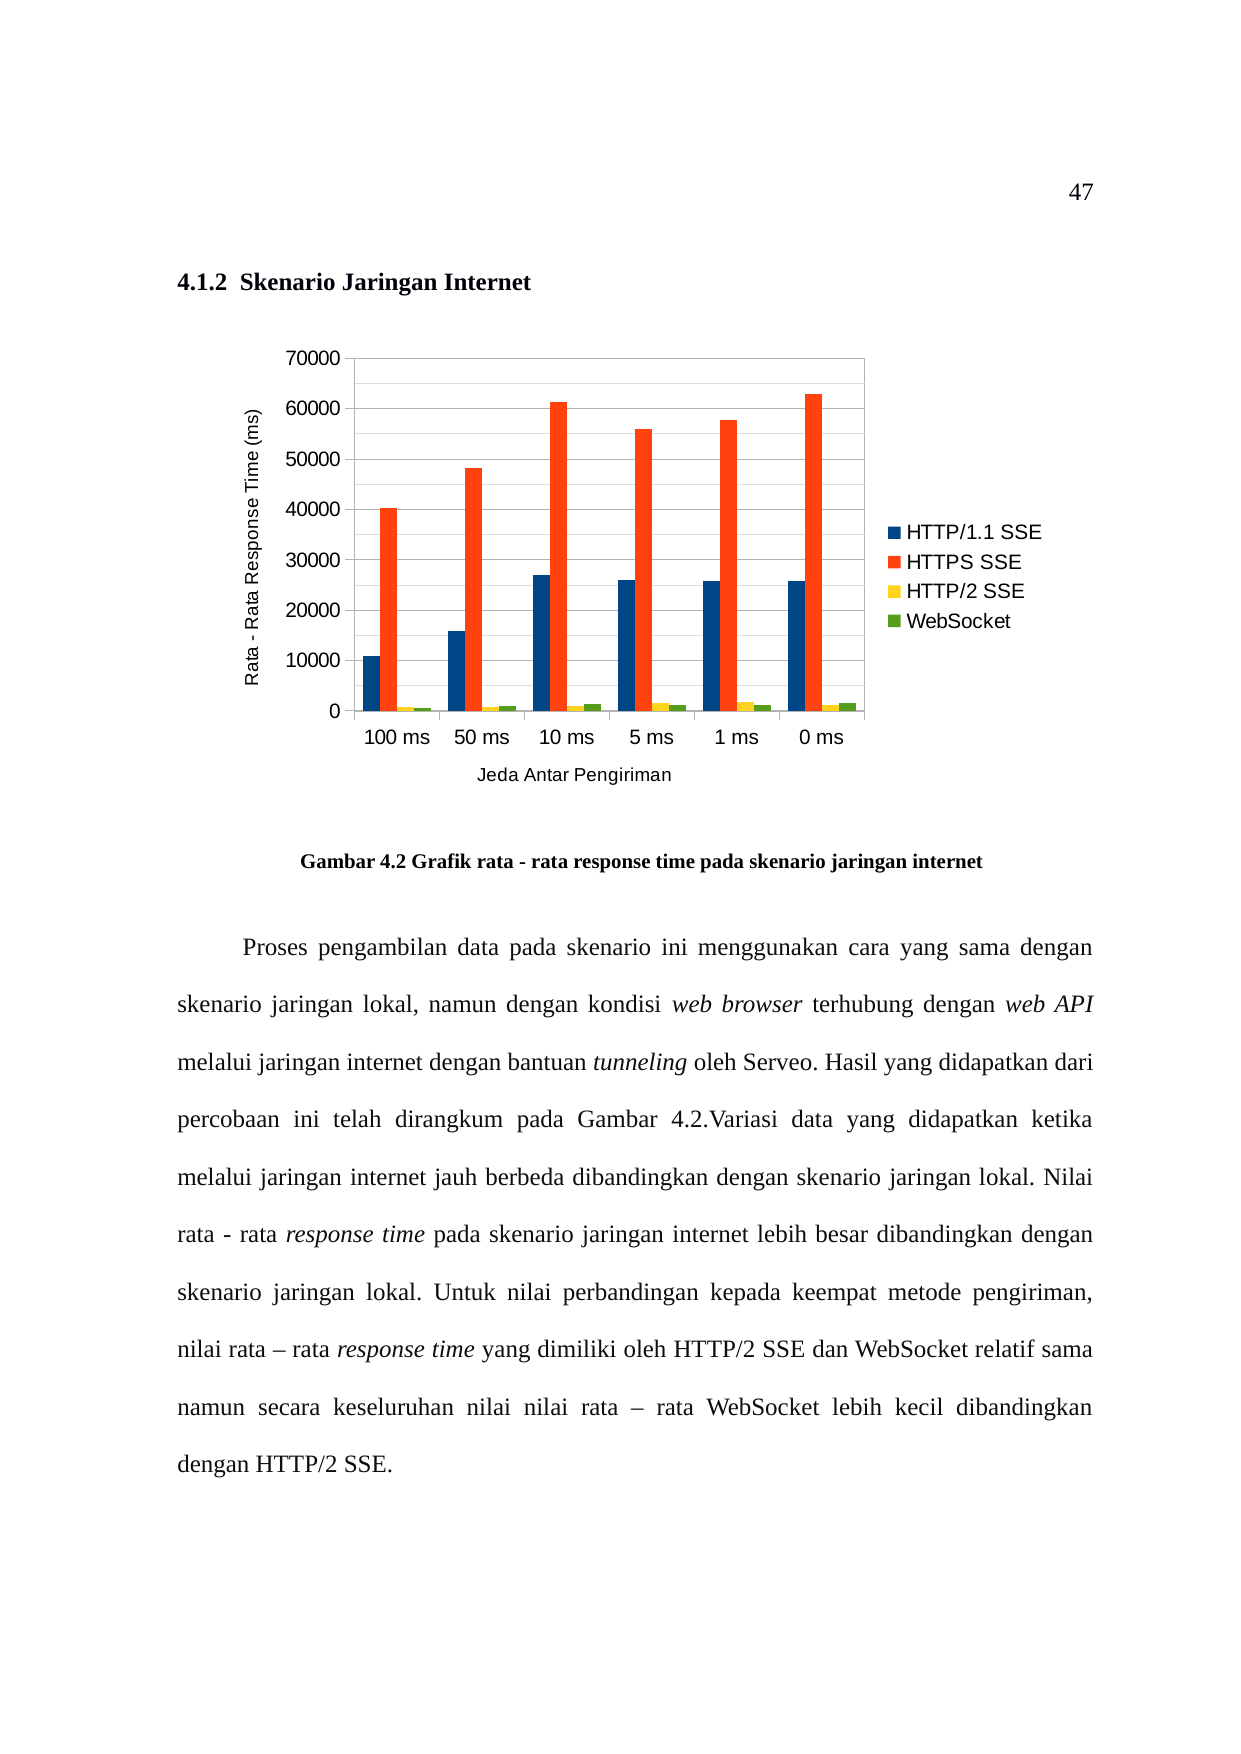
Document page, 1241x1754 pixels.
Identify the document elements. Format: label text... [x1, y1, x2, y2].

subtitle 4.1.2 Skenario Jaringan Internet [177, 267, 1093, 296]
text 1Gambar 4.2 Grafik rata - rata response time pada skenario jaringan internet [208, 337, 1062, 874]
text Proses pengambilan data pada skenario ini menggunakan cara yang sama dengan skenario jaringan lokal, namun dengan kondisi web browser terhubung dengan web API melalui jaringan internet dengan bantuan tunneling oleh Serveo. Hasil yang didapatkan dari percobaan ini telah dirangkum pada Gambar 4.2.Variasi data yang didapatkan ketika melalui jaringan internet jauh berbeda dibandingkan dengan skenario jaringan lokal. Nilai rata - rata response time pada skenario jaringan internet lebih besar dibandingkan dengan skenario jaringan lokal. Untuk nilai perbandingan kepada keempat metode pengiriman, nilai rata – rata response time yang dimiliki oleh HTTP/2 SSE dan WebSocket relatif sama namun secara keseluruhan nilai nilai rata – rata WebSocket lebih kecil dibandingkan dengan HTTP/2 SSE. [177, 324, 1093, 1478]
